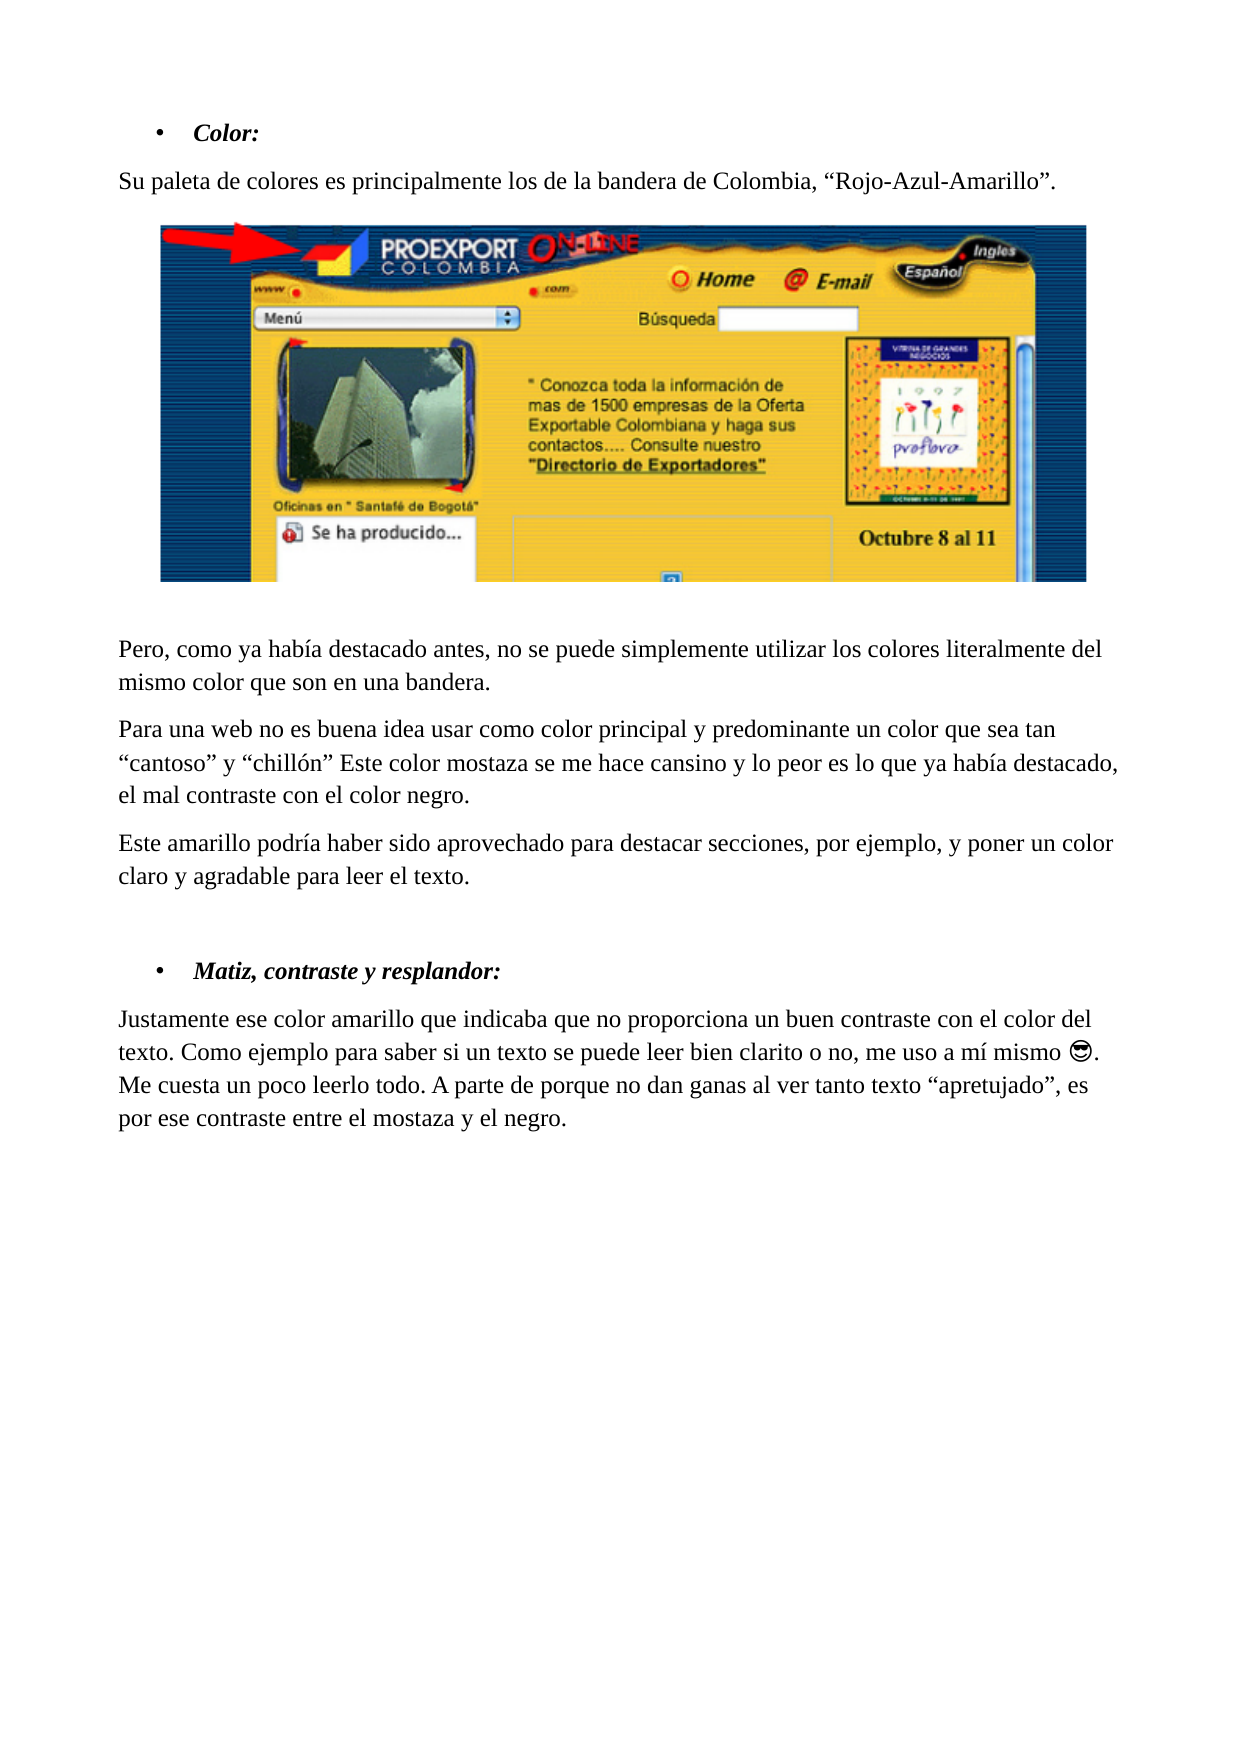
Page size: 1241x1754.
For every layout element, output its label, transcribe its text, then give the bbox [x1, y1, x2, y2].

text Pero, como ya había destacado antes, no se puede simplemente utilizar los colores literalmente del mismo color que son en una bandera. [118, 634, 1122, 696]
text Este amarillo podría haber sido aprovechado para destacar secciones, por ejemplo, y poner un color claro y agradable para leer el texto. [118, 828, 1122, 890]
text Justamente ese color amarillo que indicaba que no proporciona un buen contraste con el color del texto. Como ejemplo para saber si un texto se puede leer bien clarito o no, me uso a mí mismo 😎. Me cuesta un poco leerlo todo. A parte de porque no dan ganas al ver tanto texto “apretujado”, es por ese contraste entre el mostaza y el negro. [118, 1004, 1122, 1132]
list Matiz, contraste y resplandor: [156, 956, 1122, 985]
text Su paleta de colores es principalmente los de la bandera de Colombia, “Rojo-Azul-Amarillo”. [118, 166, 1122, 194]
text Para una web no es buena idea usar como color principal y predominante un color que sea tan “cantoso” y “chillón” Este color mostaza se me hace cansino y lo peor es lo que ya había destacado, el mal contraste con el color negro. [118, 714, 1122, 809]
list Color: [156, 118, 1122, 147]
picture [153, 213, 1087, 582]
